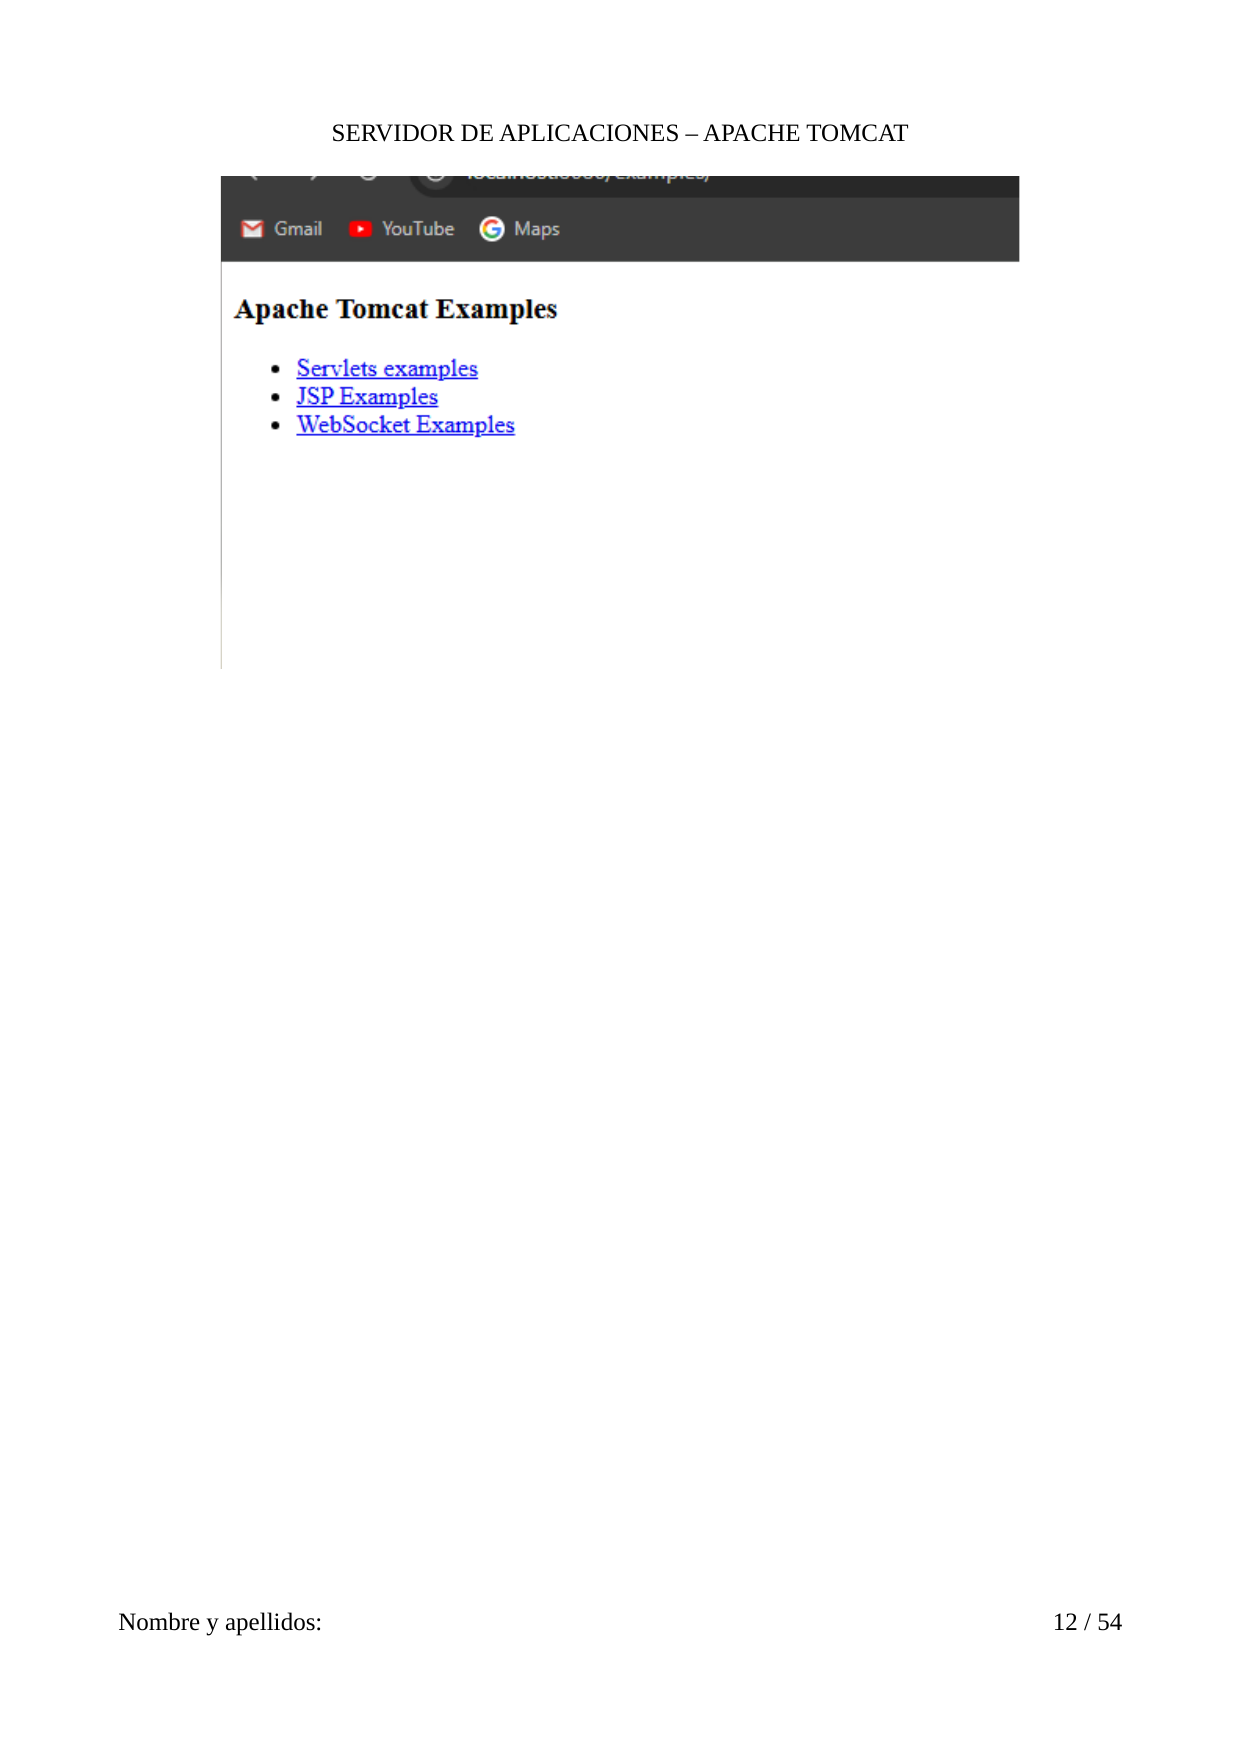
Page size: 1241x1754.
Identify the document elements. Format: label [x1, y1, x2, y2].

picture [220, 176, 1020, 669]
